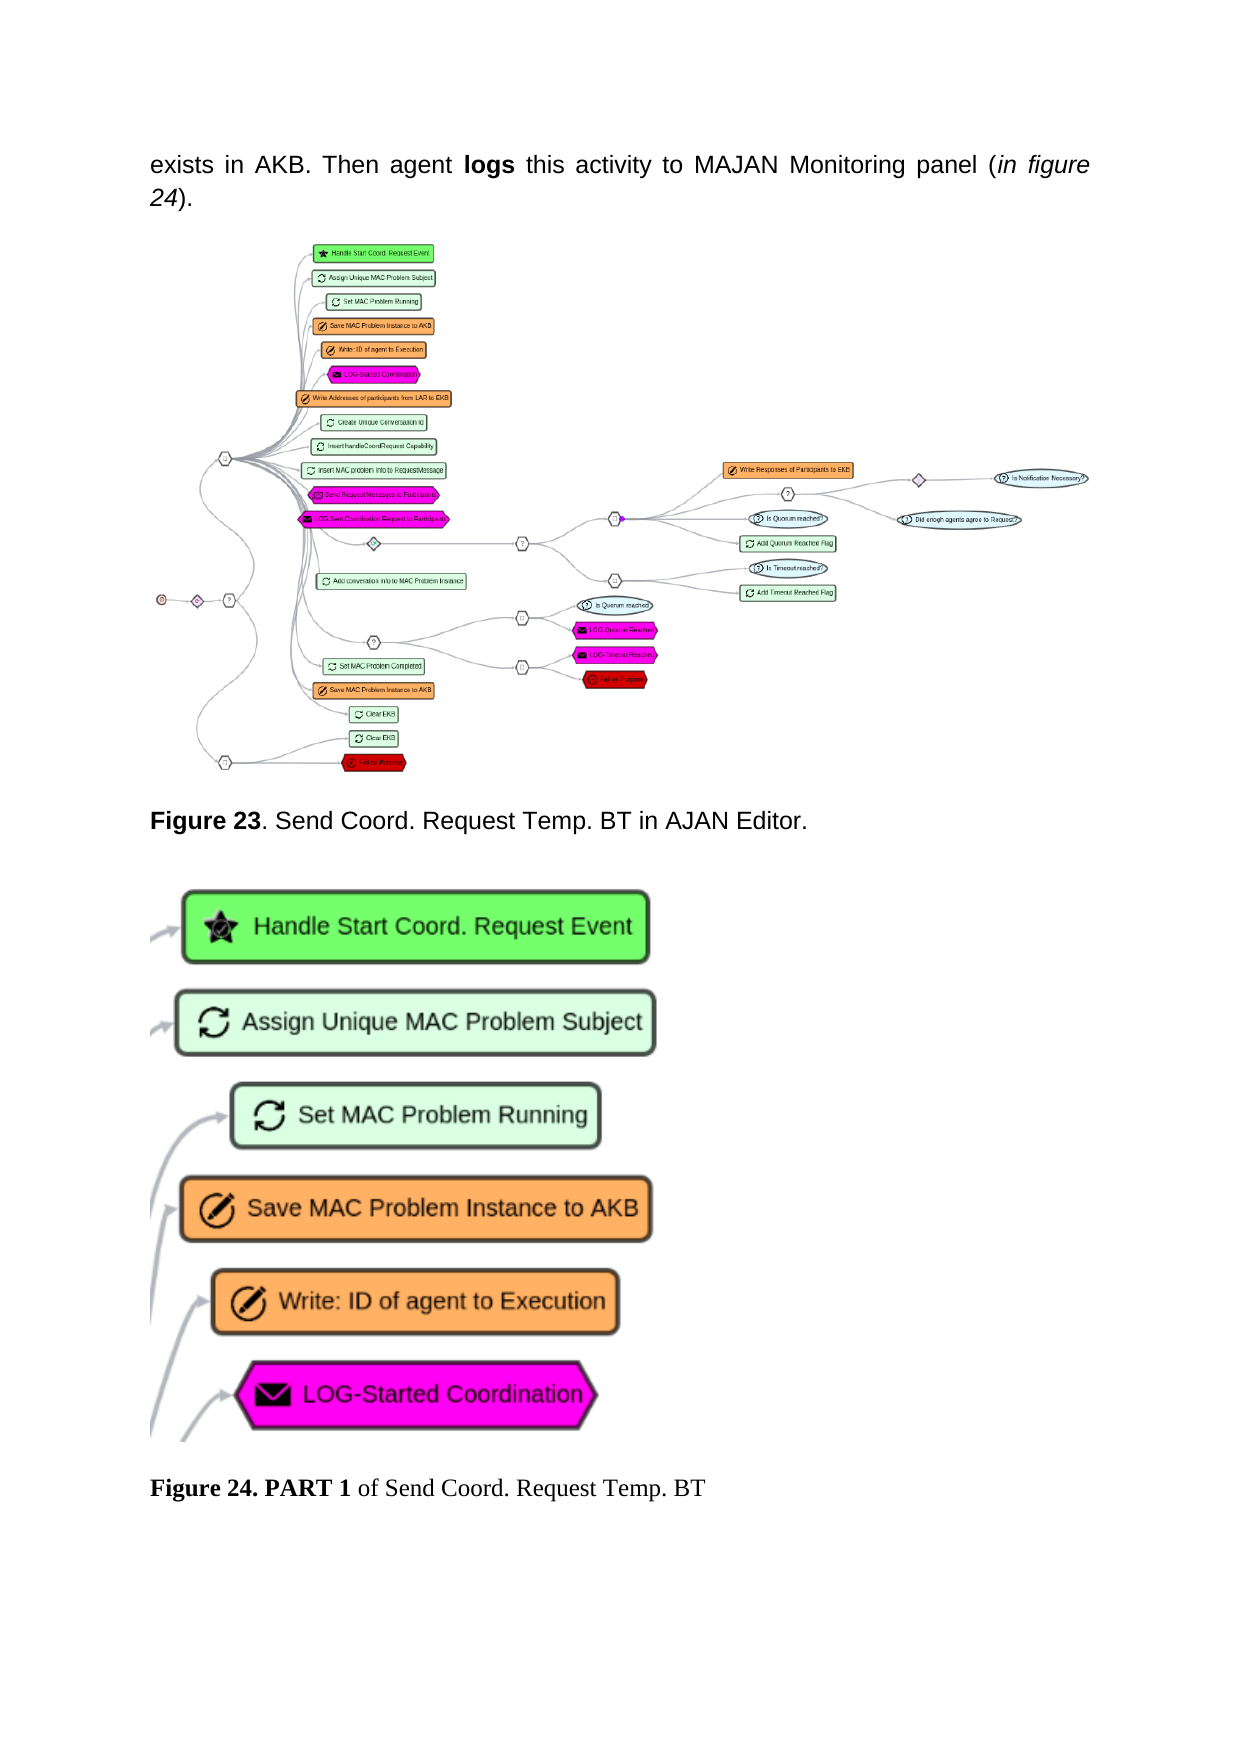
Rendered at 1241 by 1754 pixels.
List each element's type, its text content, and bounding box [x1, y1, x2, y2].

text exists in AKB. Then agent logs this activity to MAJAN Monitoring panel (in figure 24). [150, 150, 1090, 212]
picture [150, 866, 674, 1442]
picture [150, 241, 1091, 775]
text Figure 24. PART 1 of Send Coord. Request Temp. BT [150, 1473, 1090, 1502]
text Figure 23. Send Coord. Request Temp. BT in AJAN Editor. [150, 806, 1090, 835]
